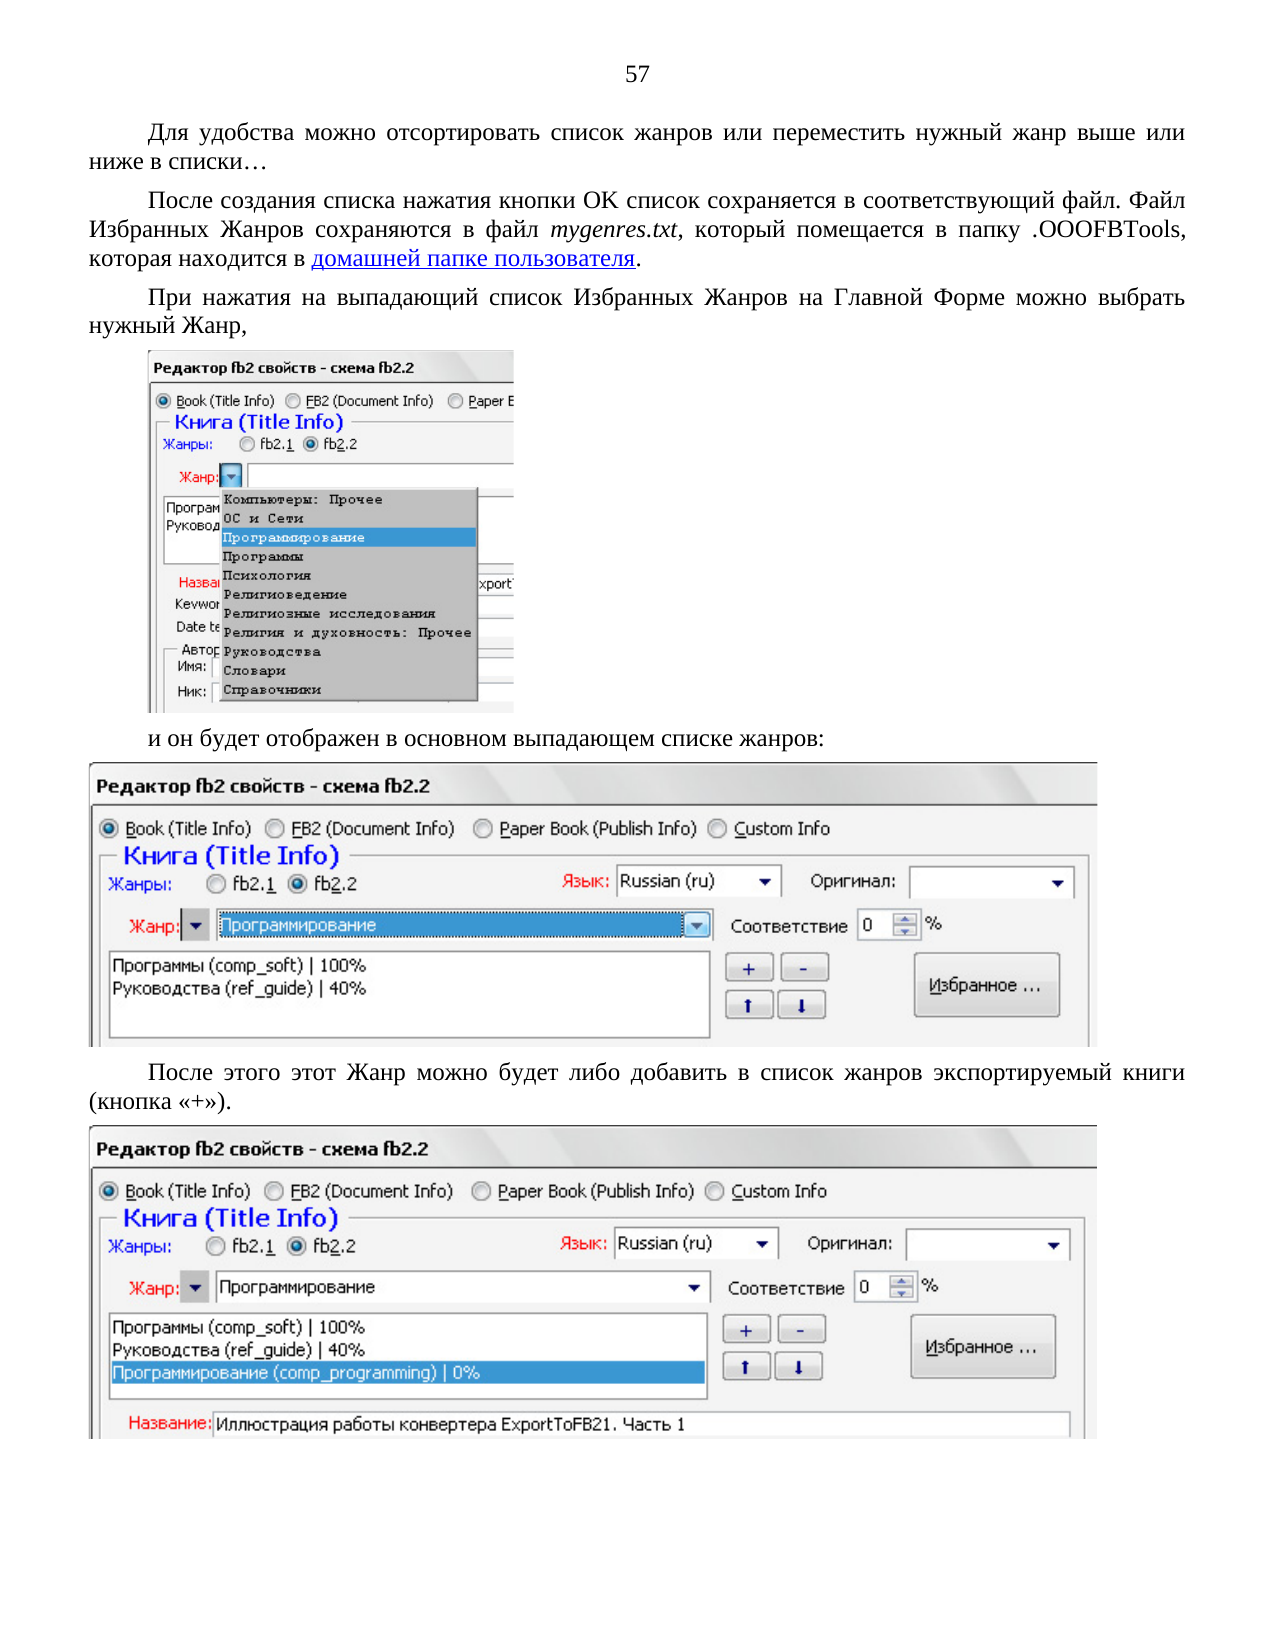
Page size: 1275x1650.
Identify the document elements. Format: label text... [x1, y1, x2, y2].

text Для удобства можно отсортировать список жанров или переместить нужный жанр выше или ниже в списки… [89, 117, 1186, 175]
text После этого этот Жанр можно будет либо добавить в список жанров экспортируемый книги (кнопка «+»). [89, 1057, 1186, 1114]
text и он будет отображен в основном выпадающем списке жанров: [89, 723, 1186, 752]
text При нажатия на выпадающий список Избранных Жанров на Главной Форме можно выбрать нужный Жанр, [89, 282, 1186, 339]
text После создания списка нажатия кнопки OK список сохраняется в соответствующий файл. Файл Избранных Жанров сохраняются в файл mygenres.txt, который помещается в папку .OOOFBTools, которая находится в домашней папке пользователя. [89, 185, 1186, 271]
picture [147, 350, 514, 713]
picture [88, 762, 1098, 1047]
picture [88, 1125, 1097, 1439]
